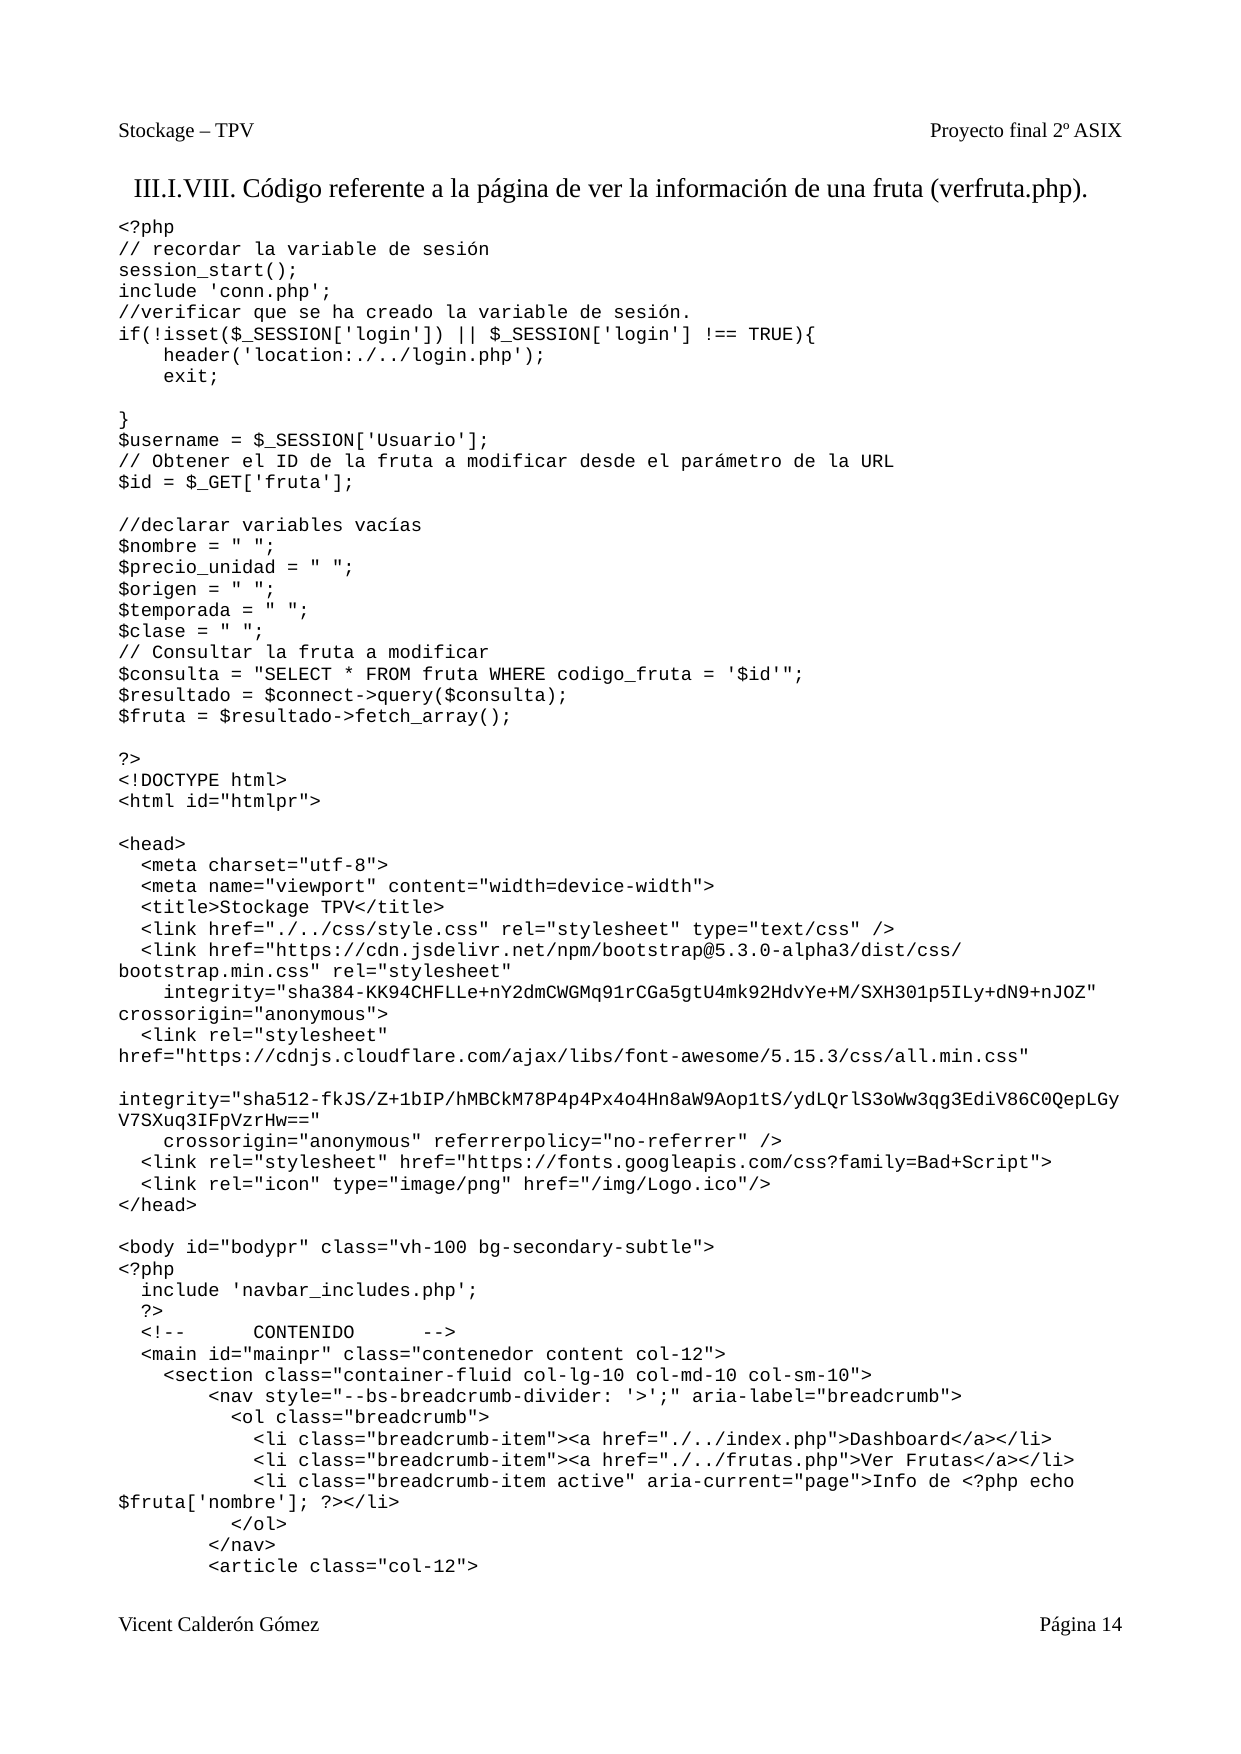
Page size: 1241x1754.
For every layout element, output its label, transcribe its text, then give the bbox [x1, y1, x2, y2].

text <li class="breadcrumb-item active" aria-current="page">Info de <?php echo $fruta['nombre']; ?></li> [118, 1472, 1122, 1514]
text ?> [118, 749, 1122, 771]
text $resultado = $connect->query($consulta); [118, 686, 1122, 707]
text <link href="https://cdn.jsdelivr.net/npm/bootstrap@5.3.0-alpha3/dist/css/bootstrap.min.css" rel="stylesheet" [118, 941, 1122, 983]
text include 'navbar_includes.php'; [118, 1281, 1122, 1302]
text $consulta = "SELECT * FROM fruta WHERE codigo_fruta = '$id'"; [118, 664, 1122, 686]
text $precio_unidad = " "; [118, 558, 1122, 579]
text <meta charset="utf-8"> [118, 856, 1122, 877]
text $clase = " "; [118, 622, 1122, 643]
text integrity="sha512-fkJS/Z+1bIP/hMBCkM78P4p4Px4o4Hn8aW9Aop1tS/ydLQrlS3oWw3qg3EdiV86C0QepLGyV7SXuq3IFpVzrHw==" [118, 1068, 1122, 1132]
text <body id="bodypr" class="vh-100 bg-secondary-subtle"> [118, 1238, 1122, 1259]
text <link rel="stylesheet" href="https://fonts.googleapis.com/css?family=Bad+Script"> [118, 1153, 1122, 1174]
text <html id="htmlpr"> [118, 792, 1122, 813]
text $origen = " "; [118, 579, 1122, 601]
text <?php [118, 1259, 1122, 1281]
text <section class="container-fluid col-lg-10 col-md-10 col-sm-10"> [118, 1366, 1122, 1387]
text <head> [118, 834, 1122, 856]
text $id = $_GET['fruta']; [118, 473, 1122, 494]
text <main id="mainpr" class="contenedor content col-12"> [118, 1344, 1122, 1366]
text } [118, 409, 1122, 431]
text <ol class="breadcrumb"> [118, 1408, 1122, 1429]
text // Consultar la fruta a modificar [118, 643, 1122, 664]
text <article class="col-12"> [118, 1557, 1122, 1578]
text <link rel="stylesheet" href="https://cdnjs.cloudflare.com/ajax/libs/font-awesome/5.15.3/css/all.min.css" [118, 1026, 1122, 1068]
text <nav style="--bs-breadcrumb-divider: '>';" aria-label="breadcrumb"> [118, 1387, 1122, 1408]
text <li class="breadcrumb-item"><a href="./../frutas.php">Ver Frutas</a></li> [118, 1451, 1122, 1472]
text session_start(); [118, 261, 1122, 282]
text <meta name="viewport" content="width=device-width"> [118, 877, 1122, 898]
text </nav> [118, 1536, 1122, 1557]
text if(!isset($_SESSION['login']) || $_SESSION['login'] !== TRUE){ [118, 324, 1122, 346]
text </head> [118, 1196, 1122, 1217]
text // recordar la variable de sesión [118, 239, 1122, 261]
text // Obtener el ID de la fruta a modificar desde el parámetro de la URL [118, 452, 1122, 473]
text <link rel="icon" type="image/png" href="/img/Logo.ico"/> [118, 1174, 1122, 1196]
text exit; [118, 367, 1122, 388]
text <?php [118, 218, 1122, 239]
text //declarar variables vacías [118, 516, 1122, 537]
text header('location:./../login.php'); [118, 346, 1122, 367]
text $temporada = " "; [118, 601, 1122, 622]
text <title>Stockage TPV</title> [118, 898, 1122, 919]
subtitle Código referente a la página de ver la información de una fruta (verfruta.php). [236, 172, 1122, 203]
text $nombre = " "; [118, 537, 1122, 558]
text //verificar que se ha creado la variable de sesión. [118, 303, 1122, 324]
text $username = $_SESSION['Usuario']; [118, 431, 1122, 452]
text <!DOCTYPE html> [118, 771, 1122, 792]
text </ol> [118, 1514, 1122, 1536]
text $fruta = $resultado->fetch_array(); [118, 707, 1122, 728]
text integrity="sha384-KK94CHFLLe+nY2dmCWGMq91rCGa5gtU4mk92HdvYe+M/SXH301p5ILy+dN9+nJOZ" crossorigin="anonymous"> [118, 983, 1122, 1026]
text <!-- CONTENIDO --> [118, 1323, 1122, 1344]
text <li class="breadcrumb-item"><a href="./../index.php">Dashboard</a></li> [118, 1429, 1122, 1451]
text <link href="./../css/style.css" rel="stylesheet" type="text/css" /> [118, 919, 1122, 941]
text ?> [118, 1302, 1122, 1323]
text crossorigin="anonymous" referrerpolicy="no-referrer" /> [118, 1132, 1122, 1153]
text include 'conn.php'; [118, 282, 1122, 303]
